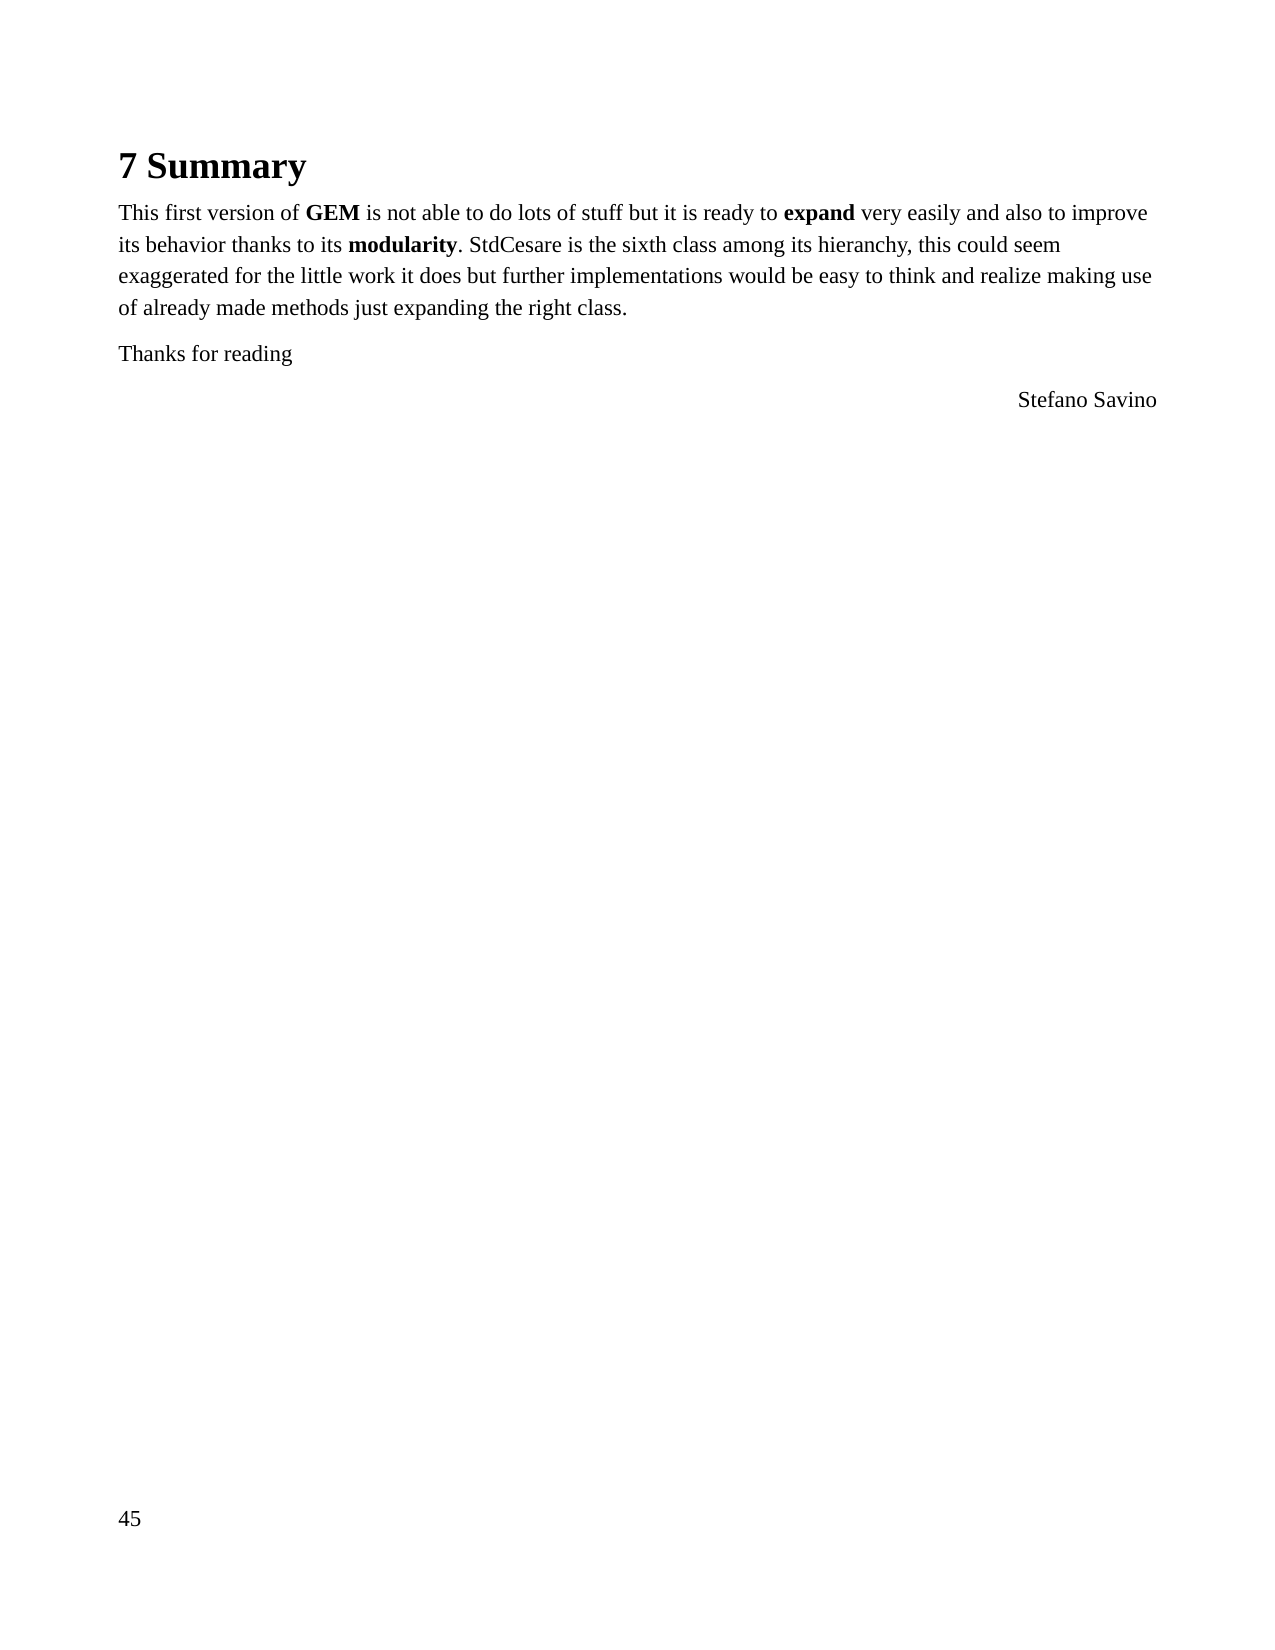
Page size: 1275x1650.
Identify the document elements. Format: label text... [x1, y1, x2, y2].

subtitle 7 Summary [118, 143, 1157, 187]
text Thanks for reading [118, 340, 1157, 366]
text This first version of GEM is not able to do lots of stuff but it is ready to expand very easily and also to improve its behavior thanks to its modularity. StdCesare is the sixth class among its hieranchy, this could seem exaggerated for the little work it does but further implementations would be easy to think and realize making use of already made methods just expanding the right class. [118, 199, 1157, 320]
text Stefano Savino [118, 386, 1157, 413]
